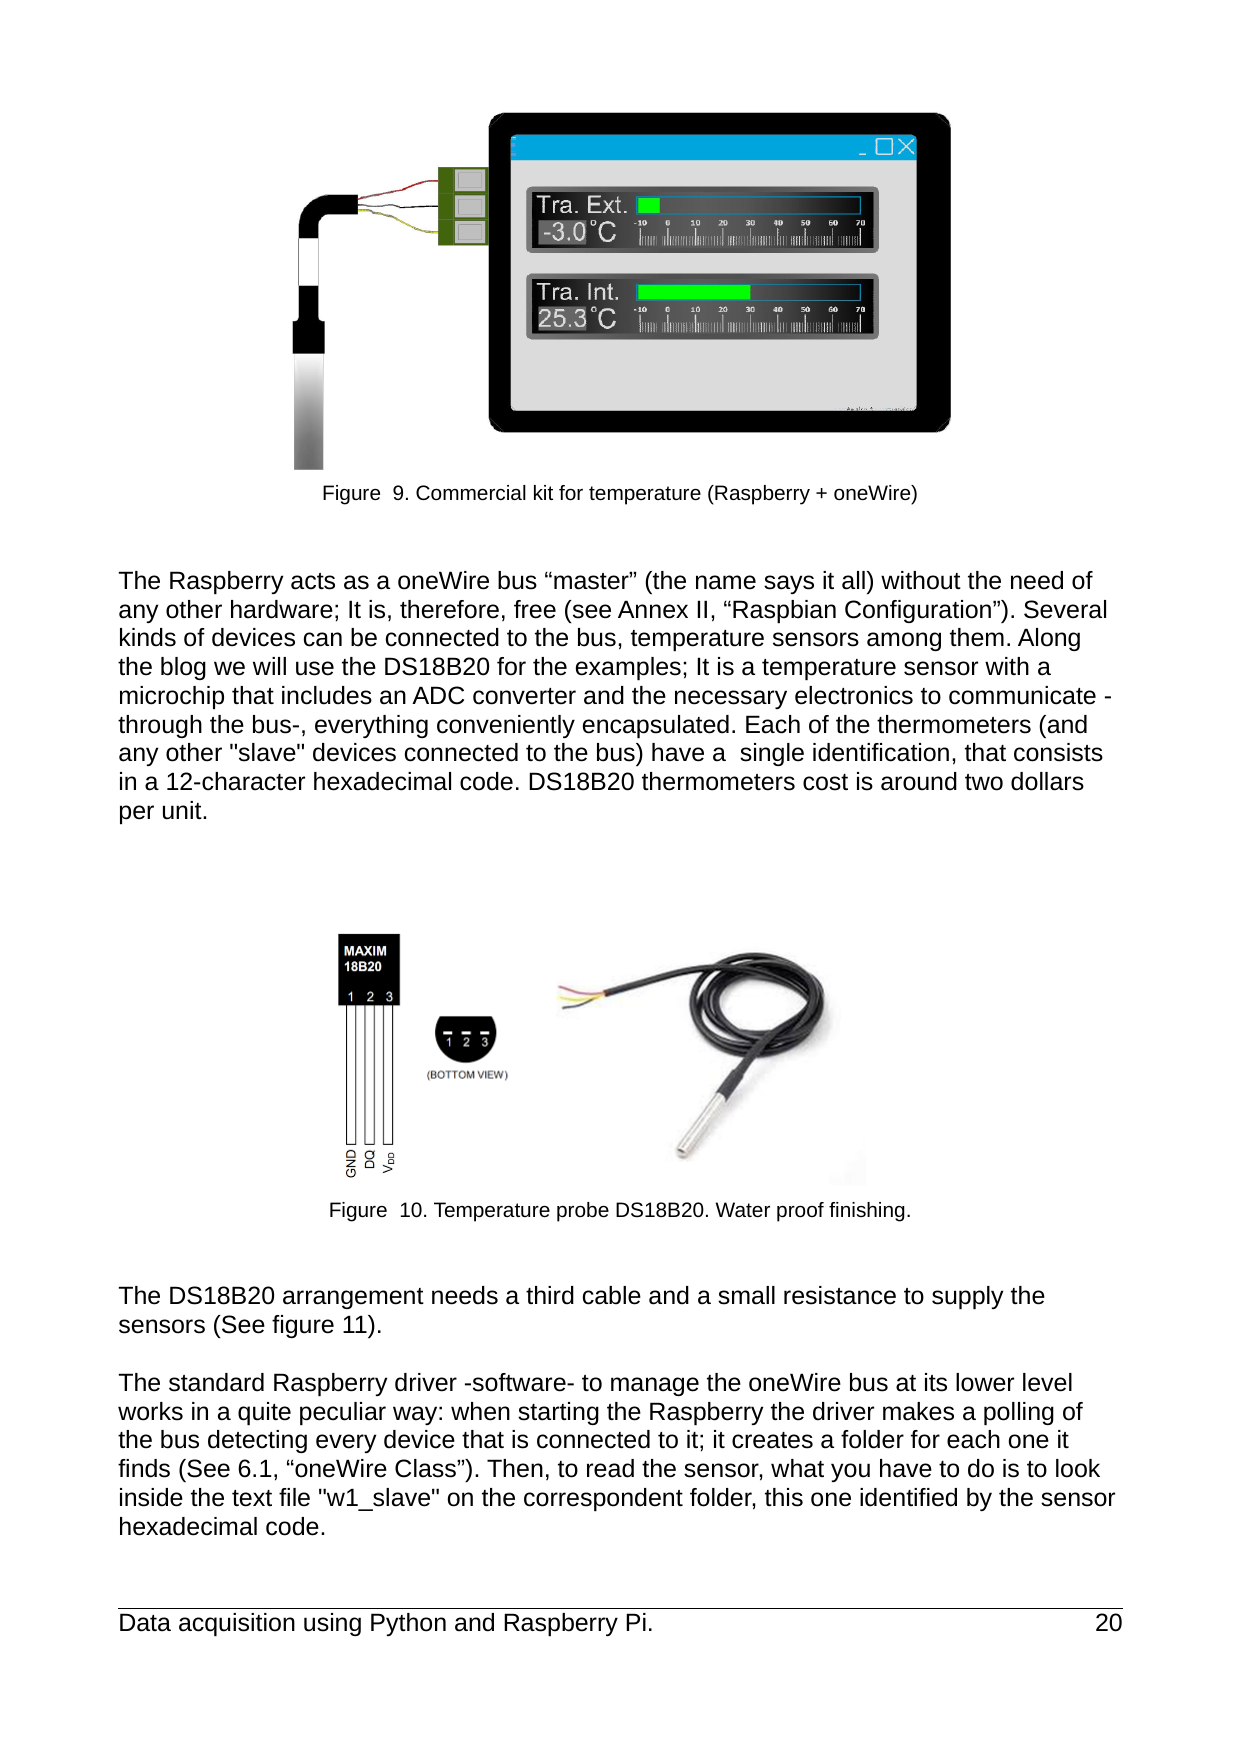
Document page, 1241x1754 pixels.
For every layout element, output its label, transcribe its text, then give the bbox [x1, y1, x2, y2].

text Figure 10. Temperature probe DS18B20. Water proof finishing. [118, 909, 1122, 1222]
text The DS18B20 arrangement needs a third cable and a small resistance to supply the sensors (See figure 11). [118, 1281, 1122, 1338]
picture [323, 921, 867, 1186]
text The Raspberry acts as a oneWire bus “master” (the name says it all) without the need of any other hardware; It is, therefore, free (see Annex II, “Raspbian Configuration”). Several kinds of devices can be connected to the bus, temperature sensors among them. Along the blog we will use the DS18B20 for the examples; It is a temperature sensor with a microchip that includes an ADC converter and the necessary electronics to communicate -through the bus-, everything conveniently encapsulated. Each of the thermometers (and any other "slave" devices connected to the bus) have a single identification, that consists in a 12-character hexadecimal code. DS18B20 thermometers cost is around two dollars per unit. [118, 566, 1122, 824]
text The standard Raspberry driver -software- to manage the oneWire bus at its lower level works in a quite peculiar way: when starting the Raspberry the driver makes a polling of the bus detecting every device that is connected to it; it creates a folder for each one it finds (See 6.1, “oneWire Class”). Then, to read the sensor, what you have to do is to look inside the text file "w1_slave" on the correspondent folder, this one identified by the sensor hexadecimal code. [118, 1368, 1122, 1541]
text Figure 9. Commercial kit for temperature (Raspberry + oneWire) [118, 118, 1122, 505]
picture [282, 103, 959, 481]
